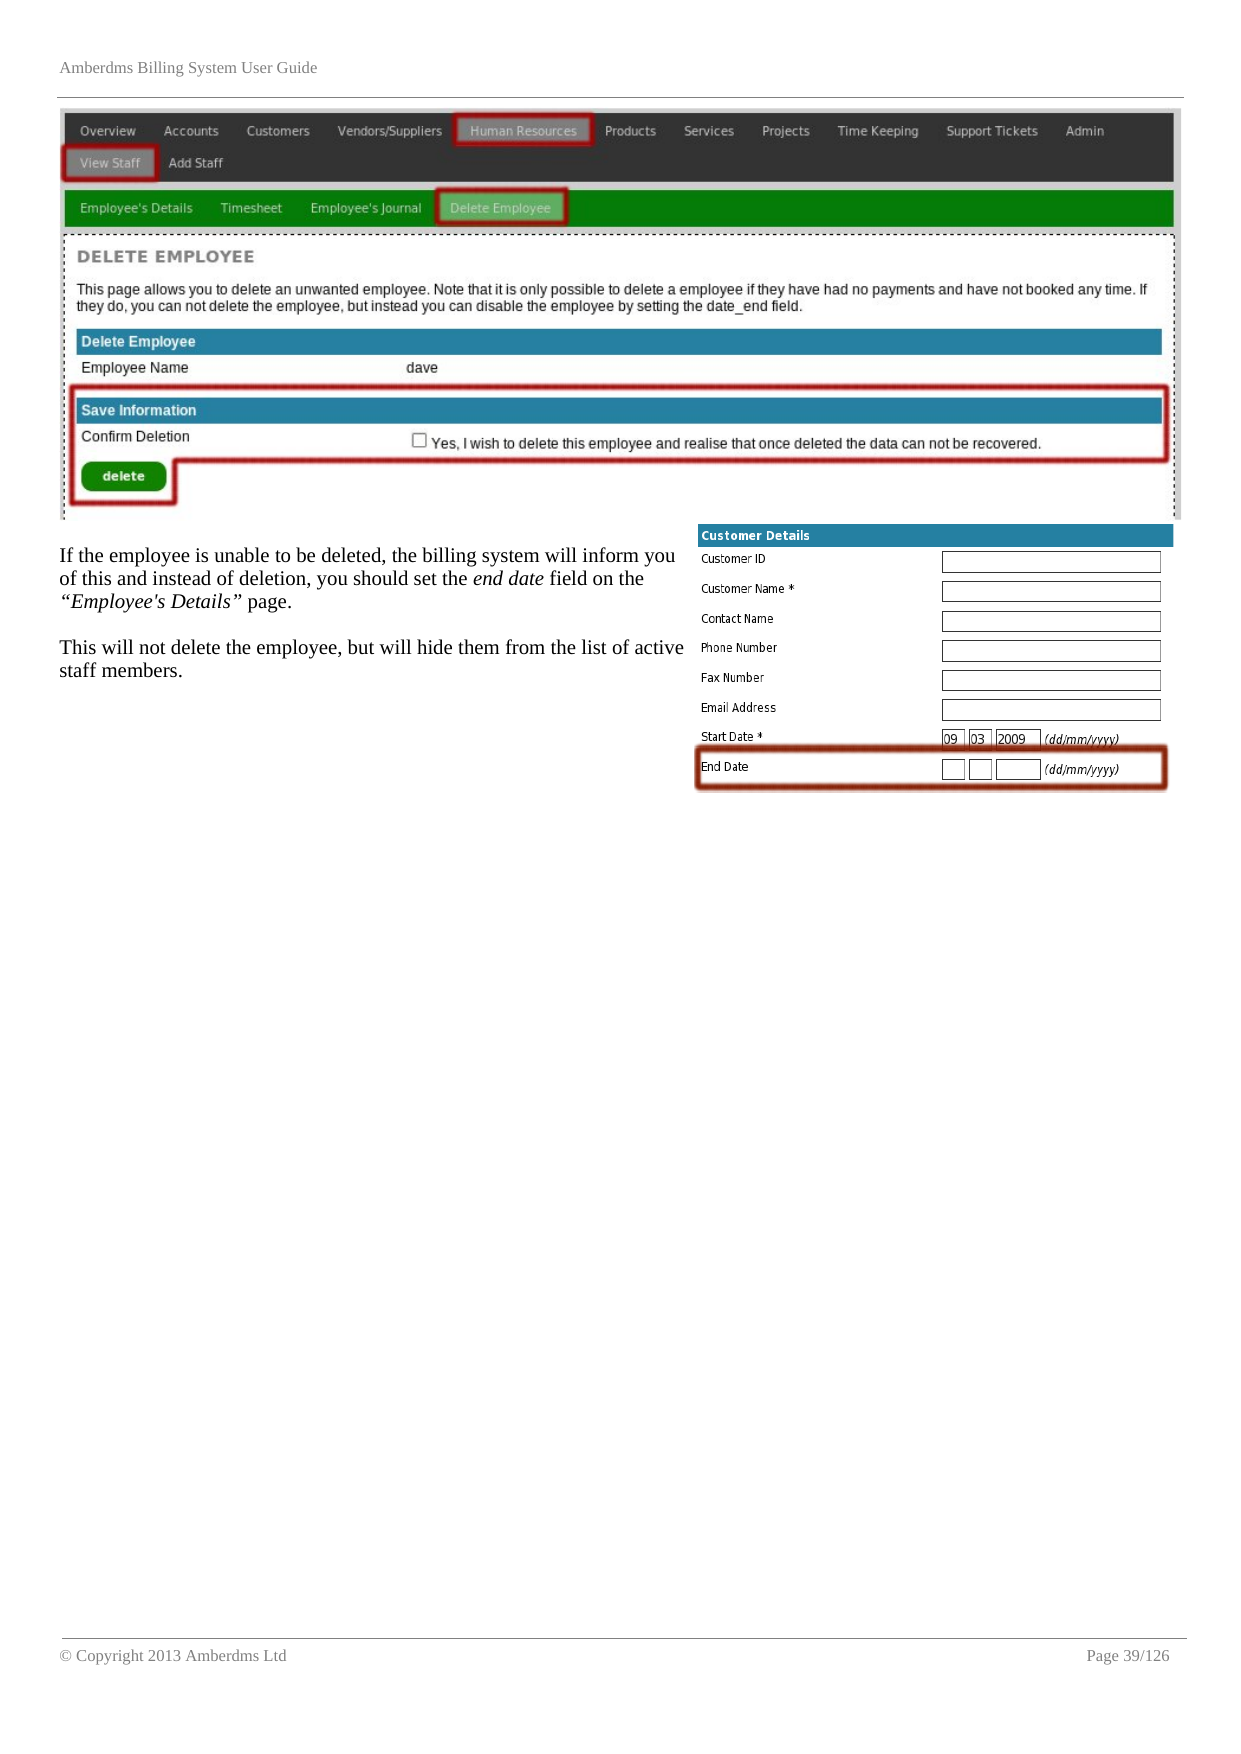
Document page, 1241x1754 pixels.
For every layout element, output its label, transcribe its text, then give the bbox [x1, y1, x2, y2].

text If the employee is unable to be deleted, the billing system will inform you of this and instead of deletion, you should set the end date field on the “Employee's Details” page. [59, 543, 694, 613]
picture [59, 107, 1182, 793]
text This will not delete the employee, but will hide them from the list of active staff members. [59, 636, 694, 682]
